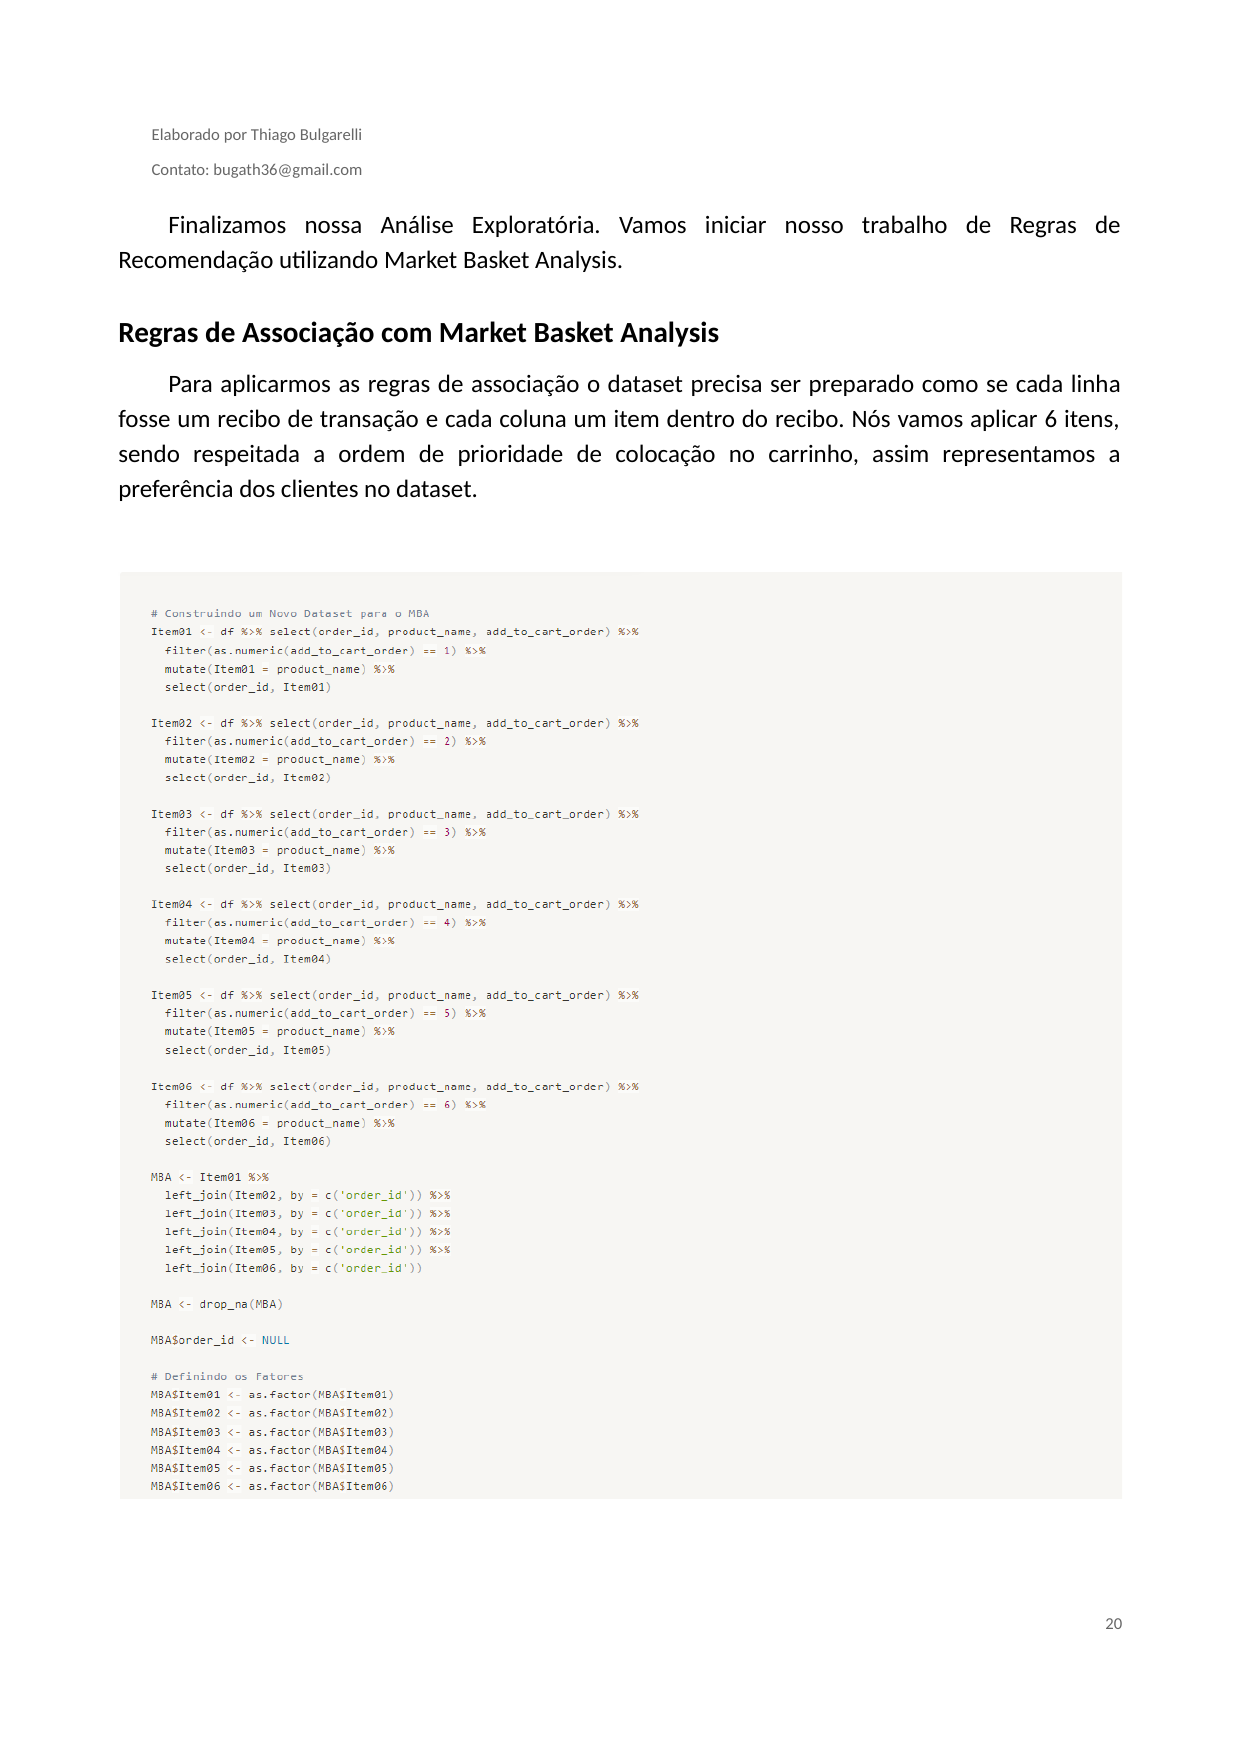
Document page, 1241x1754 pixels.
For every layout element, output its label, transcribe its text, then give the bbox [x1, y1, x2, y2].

text Finalizamos nossa Análise Exploratória. Vamos iniciar nosso trabalho de Regras de Recomendação utilizando Market Basket Analysis. [118, 209, 1122, 274]
picture [118, 572, 1123, 1499]
subtitle Regras de Associação com Market Basket Analysis [118, 314, 1122, 350]
text Para aplicarmos as regras de associação o dataset precisa ser preparado como se cada linha fosse um recibo de transação e cada coluna um item dentro do recibo. Nós vamos aplicar 6 itens, sendo respeitada a ordem de prioridade de colocação no carrinho, assim representamos a preferência dos clientes no dataset. [118, 368, 1122, 503]
